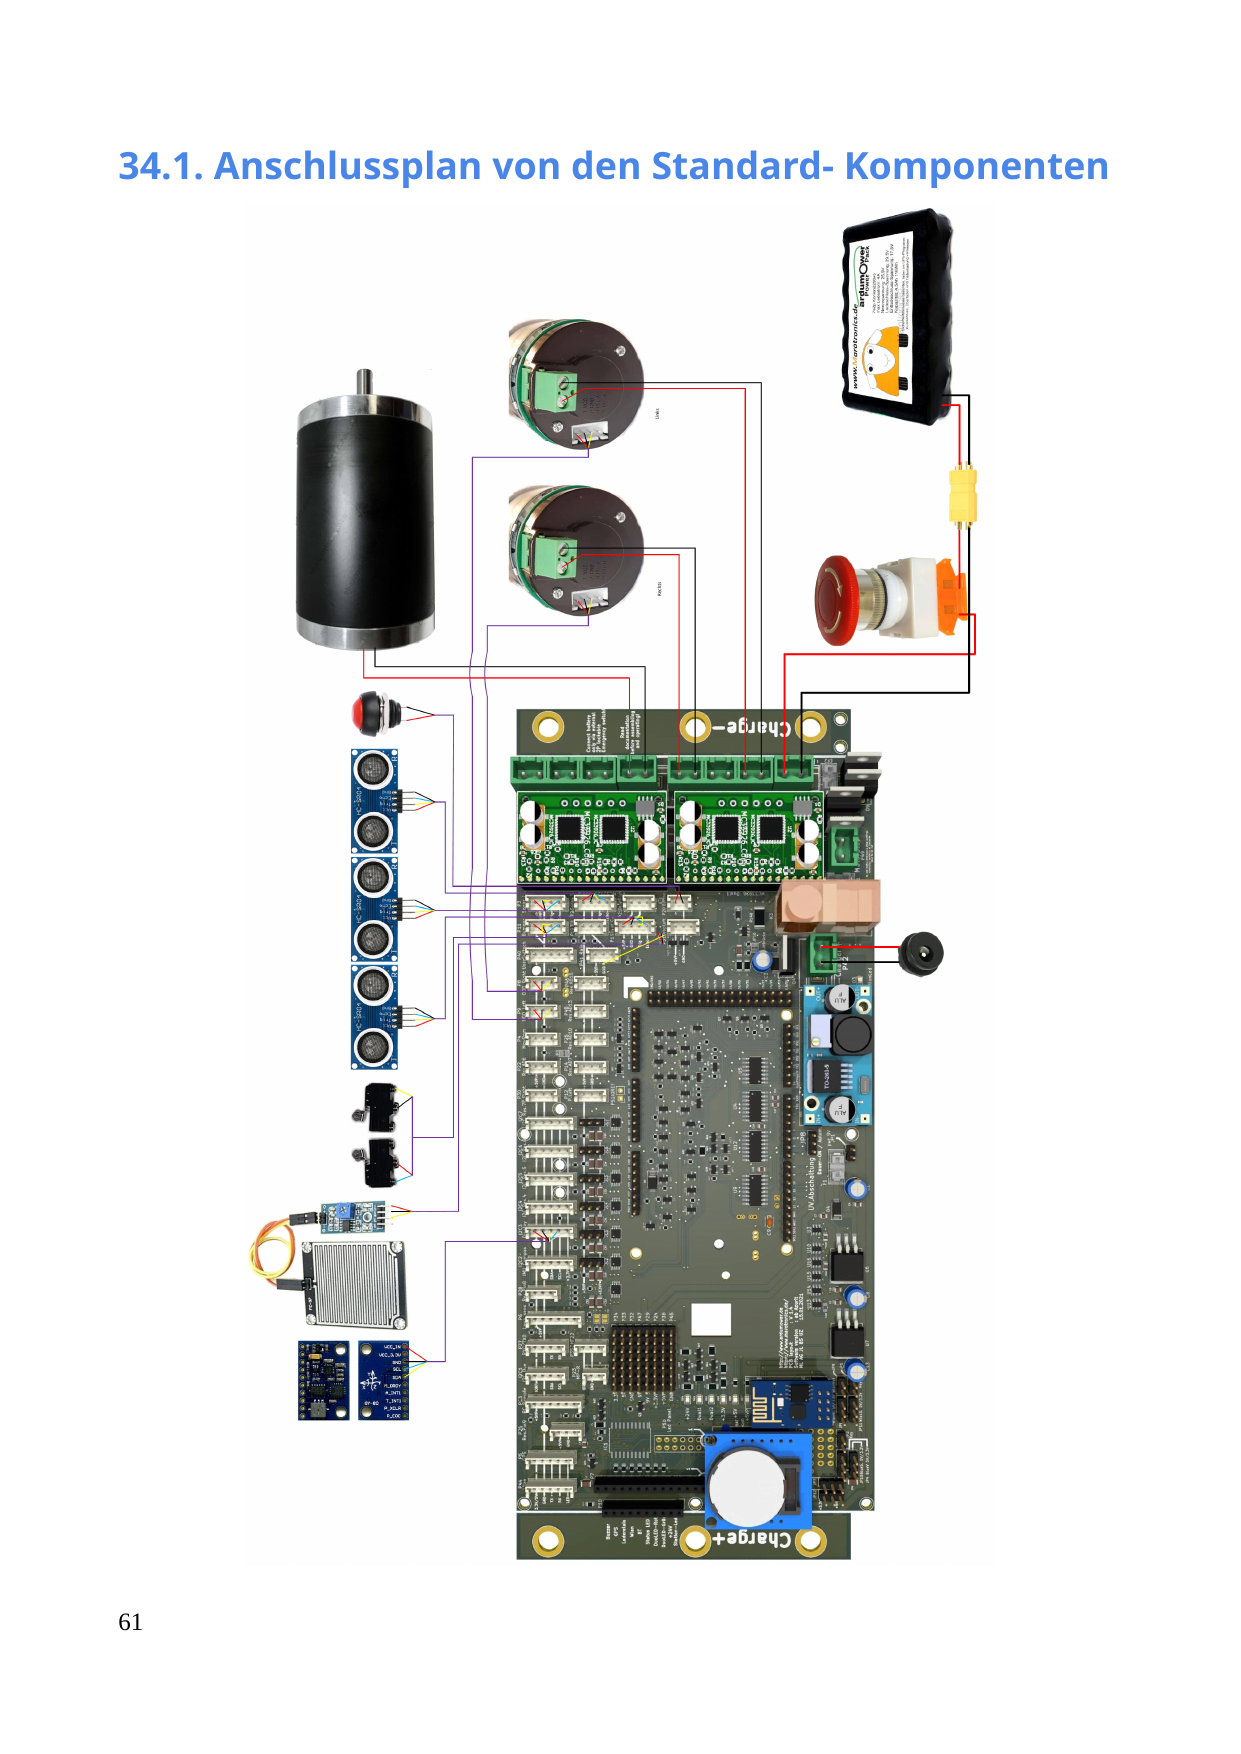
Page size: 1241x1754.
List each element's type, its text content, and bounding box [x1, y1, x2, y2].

subtitle 34.1. Anschlussplan von den Standard- Komponenten [118, 139, 1122, 190]
picture [245, 202, 995, 1566]
